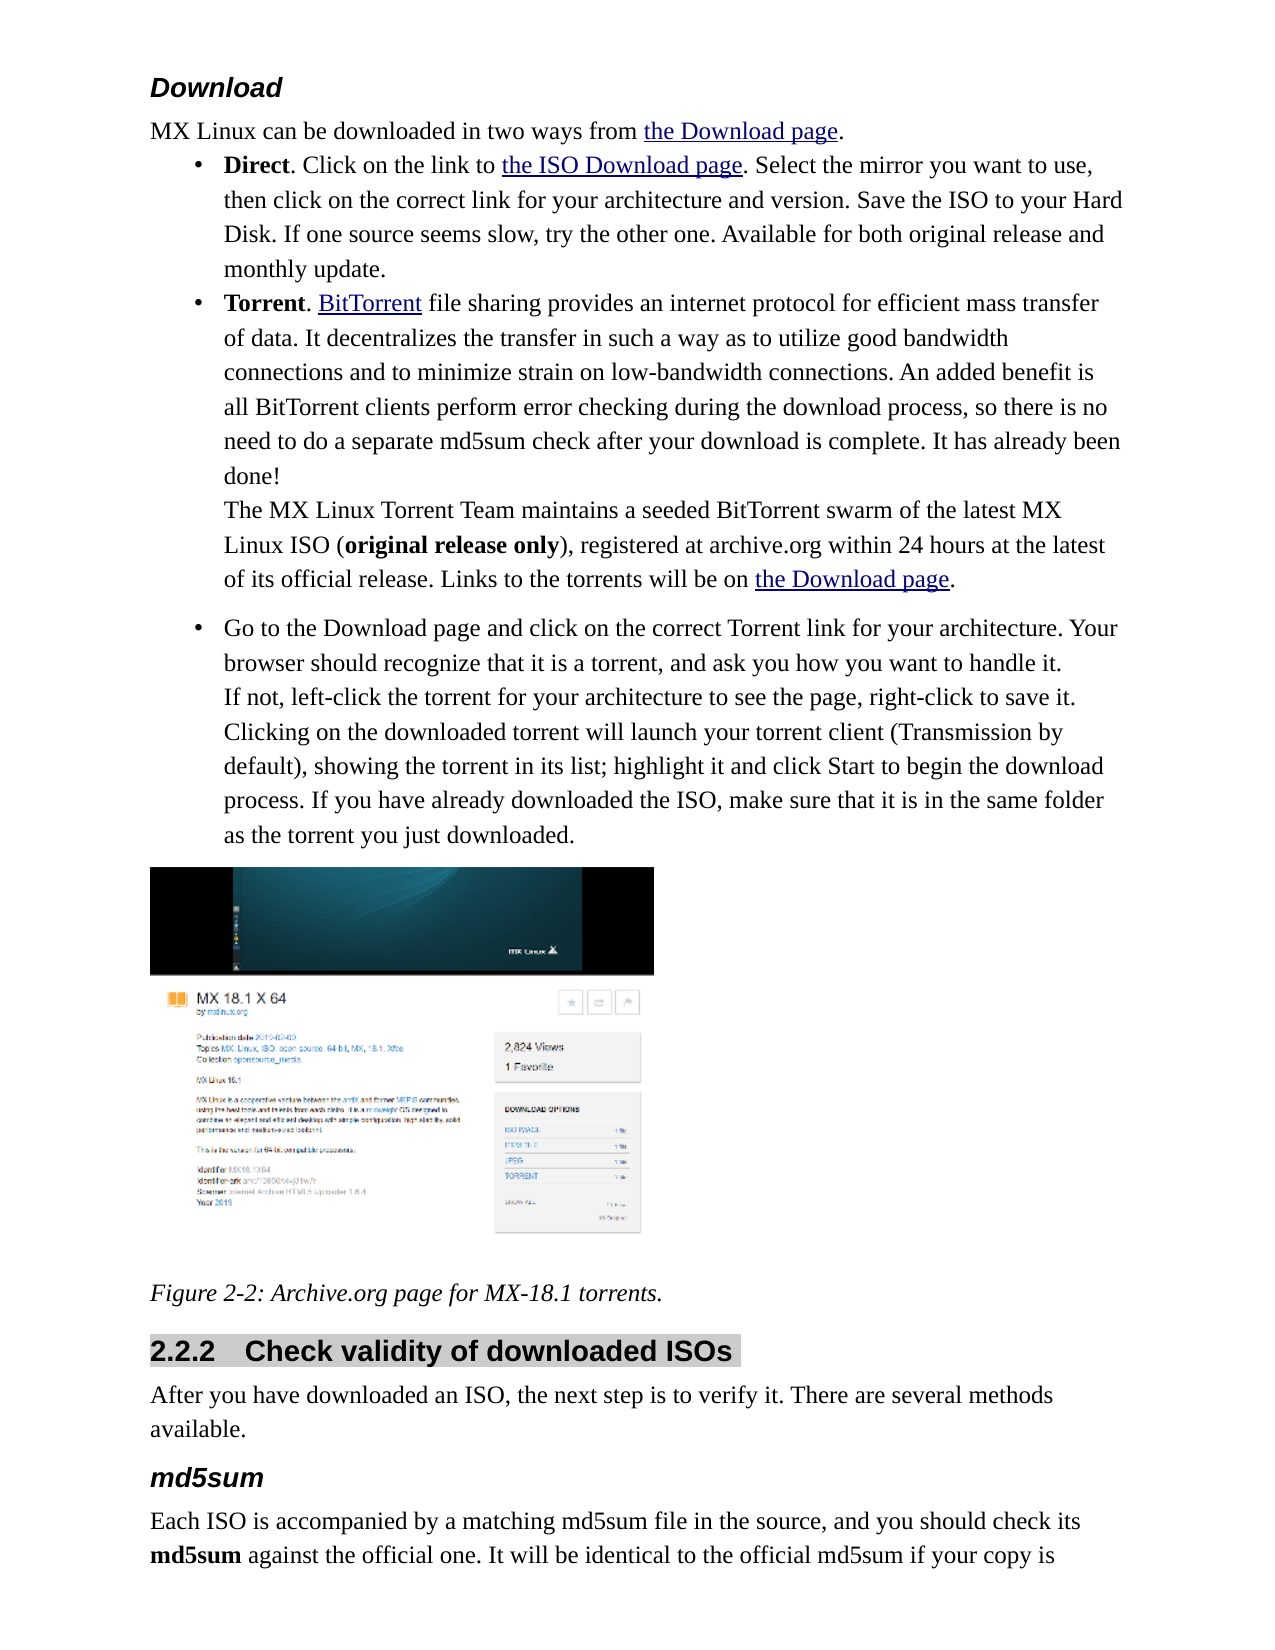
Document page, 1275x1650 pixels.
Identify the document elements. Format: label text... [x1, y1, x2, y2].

subtitle md5sum [150, 1461, 1125, 1493]
text Each ISO is accompanied by a matching md5sum file in the source, and you should check its md5sum against the official one. It will be identical to the official md5sum if your copy is [150, 1506, 1125, 1569]
text After you have downloaded an ISO, the next step is to verify it. There are several methods available. [150, 1380, 1125, 1443]
list Go to the Download page and click on the correct Torrent link for your architecture. Your browser should recognize that it is a torrent, and ask you how you want to handle it. [194, 613, 1125, 676]
text MX Linux can be downloaded in two ways from the Download page. [150, 116, 1125, 145]
picture [150, 867, 654, 1236]
subtitle 2.2.2 Check validity of downloaded ISOs [741, 1334, 1125, 1367]
list If not, left-click the torrent for your architecture to see the page, right-click to save it. Clicking on the downloaded torrent will launch your torrent client (Transmission by default), showing the torrent in its list; highlight it and click Start to begin the download process. If you have already downloaded the ISO, make sure that it is in the same folder as the torrent you just downloaded. [194, 682, 1125, 849]
list Direct. Click on the link to the ISO Download page. Select the mirror you want to use, then click on the correct link for your architecture and version. Save the ISO to your Hard Disk. If one source seems slow, try the other one. Available for both original release and monthly update. [194, 150, 1125, 283]
text Figure 2-2: Archive.org page for MX-18.1 torrents. [150, 1278, 1125, 1307]
list Torrent. BitTorrent file sharing provides an internet protocol for efficient mass transfer of data. It decentralizes the transfer in such a way as to utilize good bandwidth connections and to minimize strain on low-bandwidth connections. An added benefit is all BitTorrent clients perform error checking during the download process, so there is no need to do a separate md5sum check after your download is complete. It has already been done! [194, 288, 1125, 489]
list The MX Linux Torrent Team maintains a seeded BitTorrent swarm of the latest MX Linux ISO (original release only), registered at archive.org within 24 hours at the latest of its official release. Links to the torrents will be on the Download page. [194, 495, 1125, 593]
subtitle Download [150, 72, 1125, 103]
